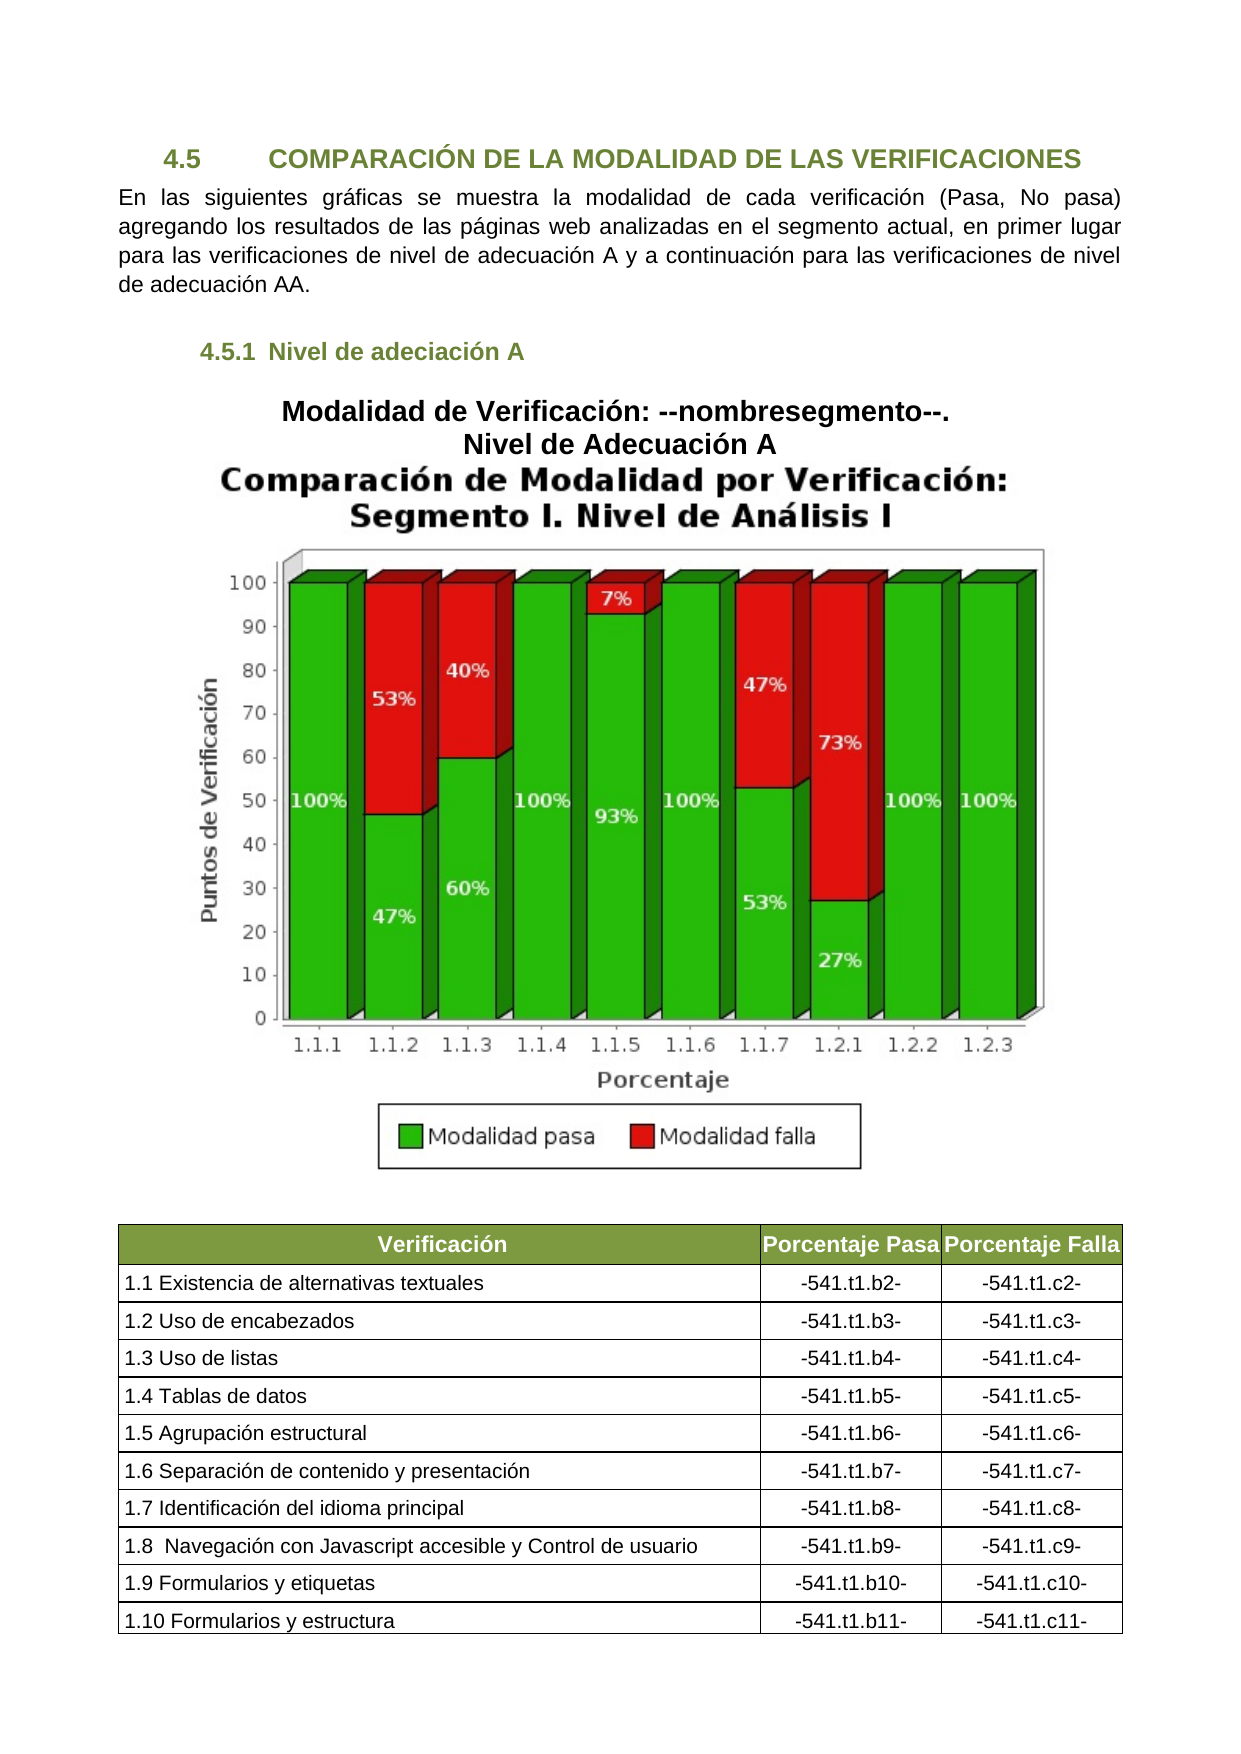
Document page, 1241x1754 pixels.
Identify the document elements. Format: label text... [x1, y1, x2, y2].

subtitle Comparación de la Modalidad de las verificaciones [156, 143, 1122, 174]
text Nivel de Adecuación A [118, 427, 1122, 461]
table_cell -541.t1.c8- [942, 1490, 1122, 1526]
table_cell -541.t1.b4- [761, 1340, 941, 1376]
table_cell -541.t1.b6- [761, 1415, 941, 1451]
table_cell -541.t1.b8- [761, 1490, 941, 1526]
table_cell -541.t1.c2- [942, 1265, 1122, 1301]
table_cell 1.6 Separación de contenido y presentación [119, 1453, 760, 1489]
table_header Porcentaje Pasa [761, 1225, 941, 1264]
table_cell -541.t1.b2- [761, 1265, 941, 1301]
table_cell -541.t1.c11- [942, 1603, 1122, 1633]
table_cell -541.t1.b10- [761, 1565, 941, 1601]
table_cell 1.4 Tablas de datos [119, 1378, 760, 1414]
table_cell -541.t1.b3- [761, 1303, 941, 1339]
table_header Porcentaje Falla [942, 1225, 1122, 1264]
table_cell 1.8 Navegación con Javascript accesible y Control de usuario [119, 1528, 760, 1564]
picture [178, 460, 1062, 1171]
table_cell 1.5 Agrupación estructural [119, 1415, 760, 1451]
text Modalidad de Verificación: --nombresegmento--. [118, 394, 1122, 427]
subtitle Nivel de adeciación A [193, 337, 1122, 366]
text En las siguientes gráficas se muestra la modalidad de cada verificación (Pasa, No pasa) agregando los resultados de las páginas web analizadas en el segmento actual, en primer lugar para las verificaciones de nivel de adecuación A y a continuación para las verificaciones de nivel de adecuación AA. [118, 184, 1122, 297]
table_cell 1.9 Formularios y etiquetas [119, 1565, 760, 1601]
table_cell -541.t1.b7- [761, 1453, 941, 1489]
table_cell -541.t1.c7- [942, 1453, 1122, 1489]
table_cell -541.t1.c9- [942, 1528, 1122, 1564]
table_cell -541.t1.b11- [761, 1603, 941, 1633]
table_cell 1.3 Uso de listas [119, 1340, 760, 1376]
table_cell 1.1 Existencia de alternativas textuales [119, 1265, 760, 1301]
table_cell -541.t1.c4- [942, 1340, 1122, 1376]
table_cell 1.10 Formularios y estructura [119, 1603, 760, 1633]
table_cell -541.t1.b9- [761, 1528, 941, 1564]
table_cell -541.t1.b5- [761, 1378, 941, 1414]
table_cell 1.2 Uso de encabezados [119, 1303, 760, 1339]
table_cell -541.t1.c6- [942, 1415, 1122, 1451]
table_cell -541.t1.c5- [942, 1378, 1122, 1414]
table_cell -541.t1.c10- [942, 1565, 1122, 1601]
table_cell -541.t1.c3- [942, 1303, 1122, 1339]
table_cell 1.7 Identificación del idioma principal [119, 1490, 760, 1526]
table_header Verificación [119, 1225, 760, 1264]
